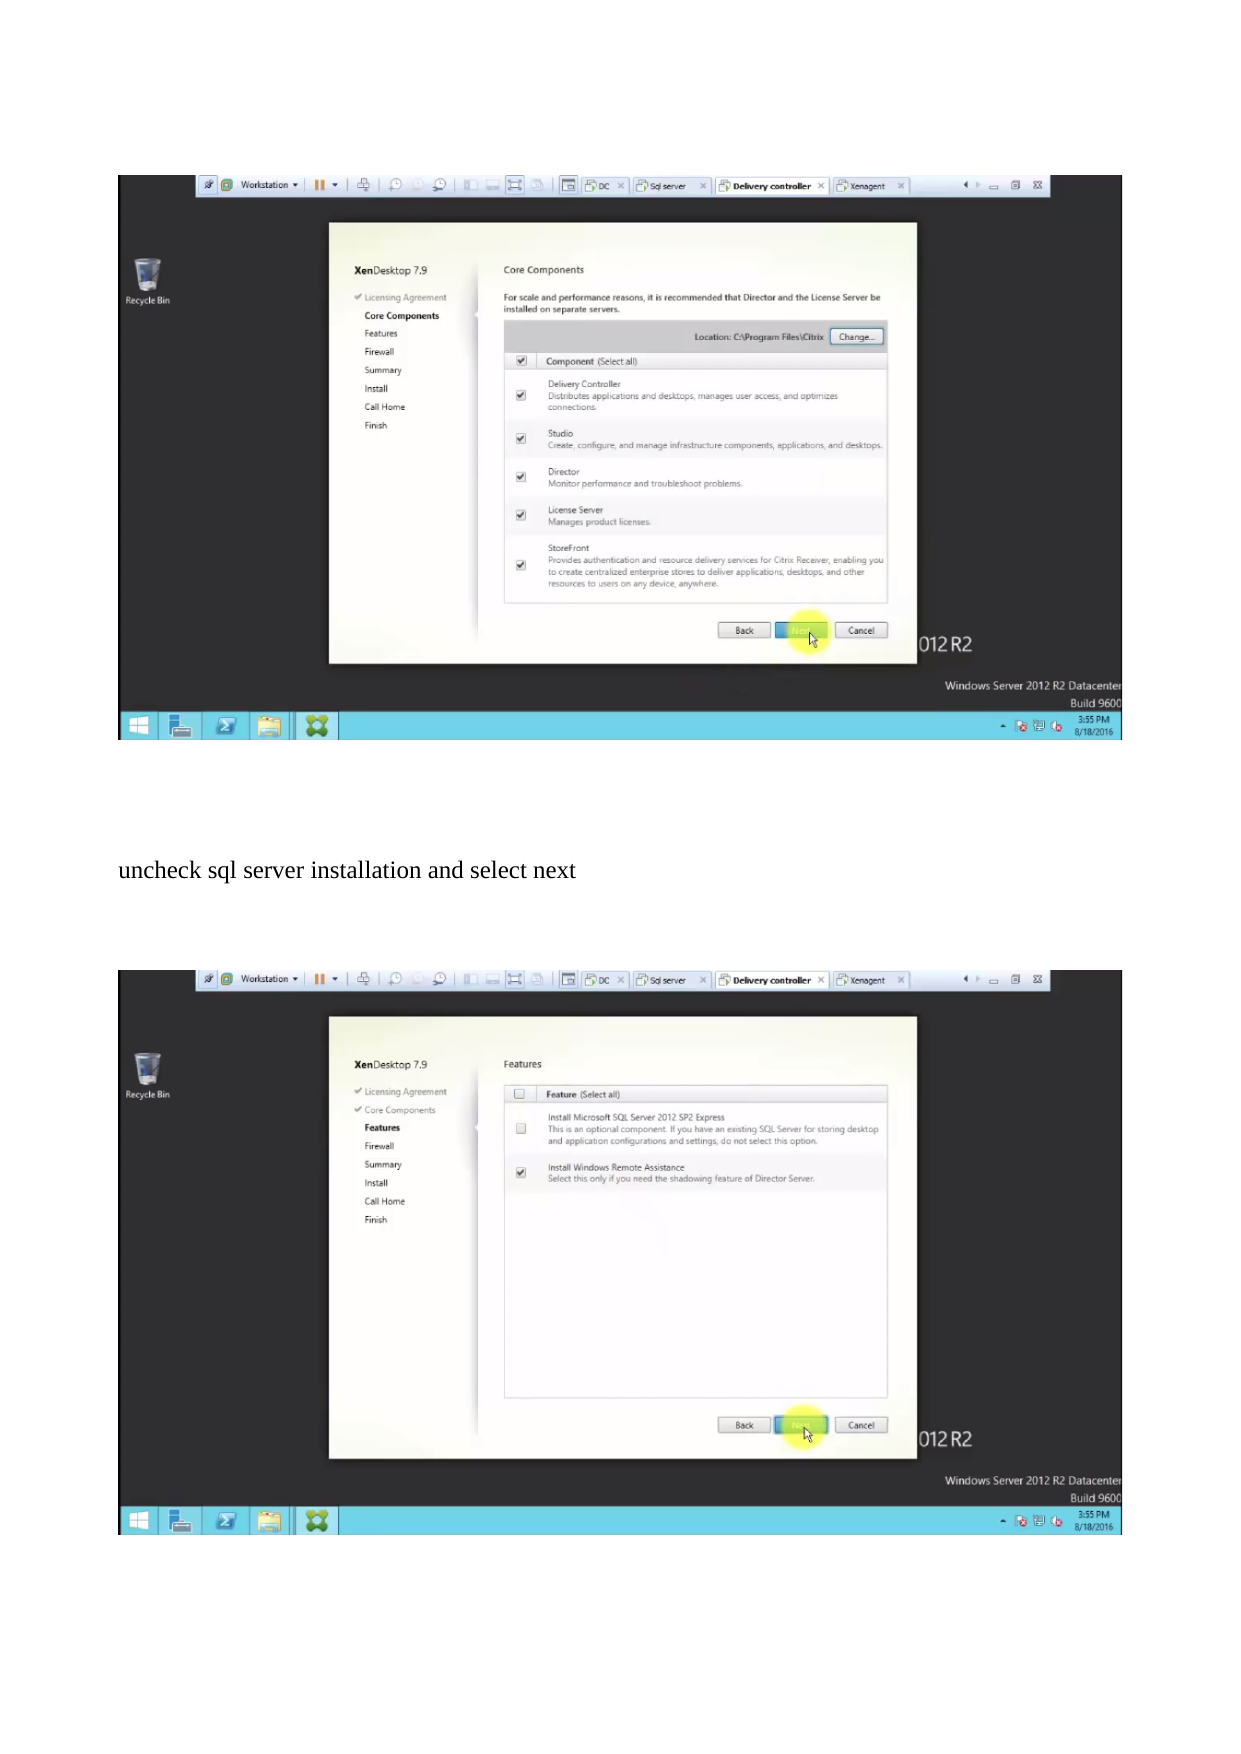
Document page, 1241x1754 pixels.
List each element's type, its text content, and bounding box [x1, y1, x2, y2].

text uncheck sql server installation and select next [118, 855, 1122, 884]
picture [118, 175, 1123, 740]
picture [118, 970, 1123, 1535]
